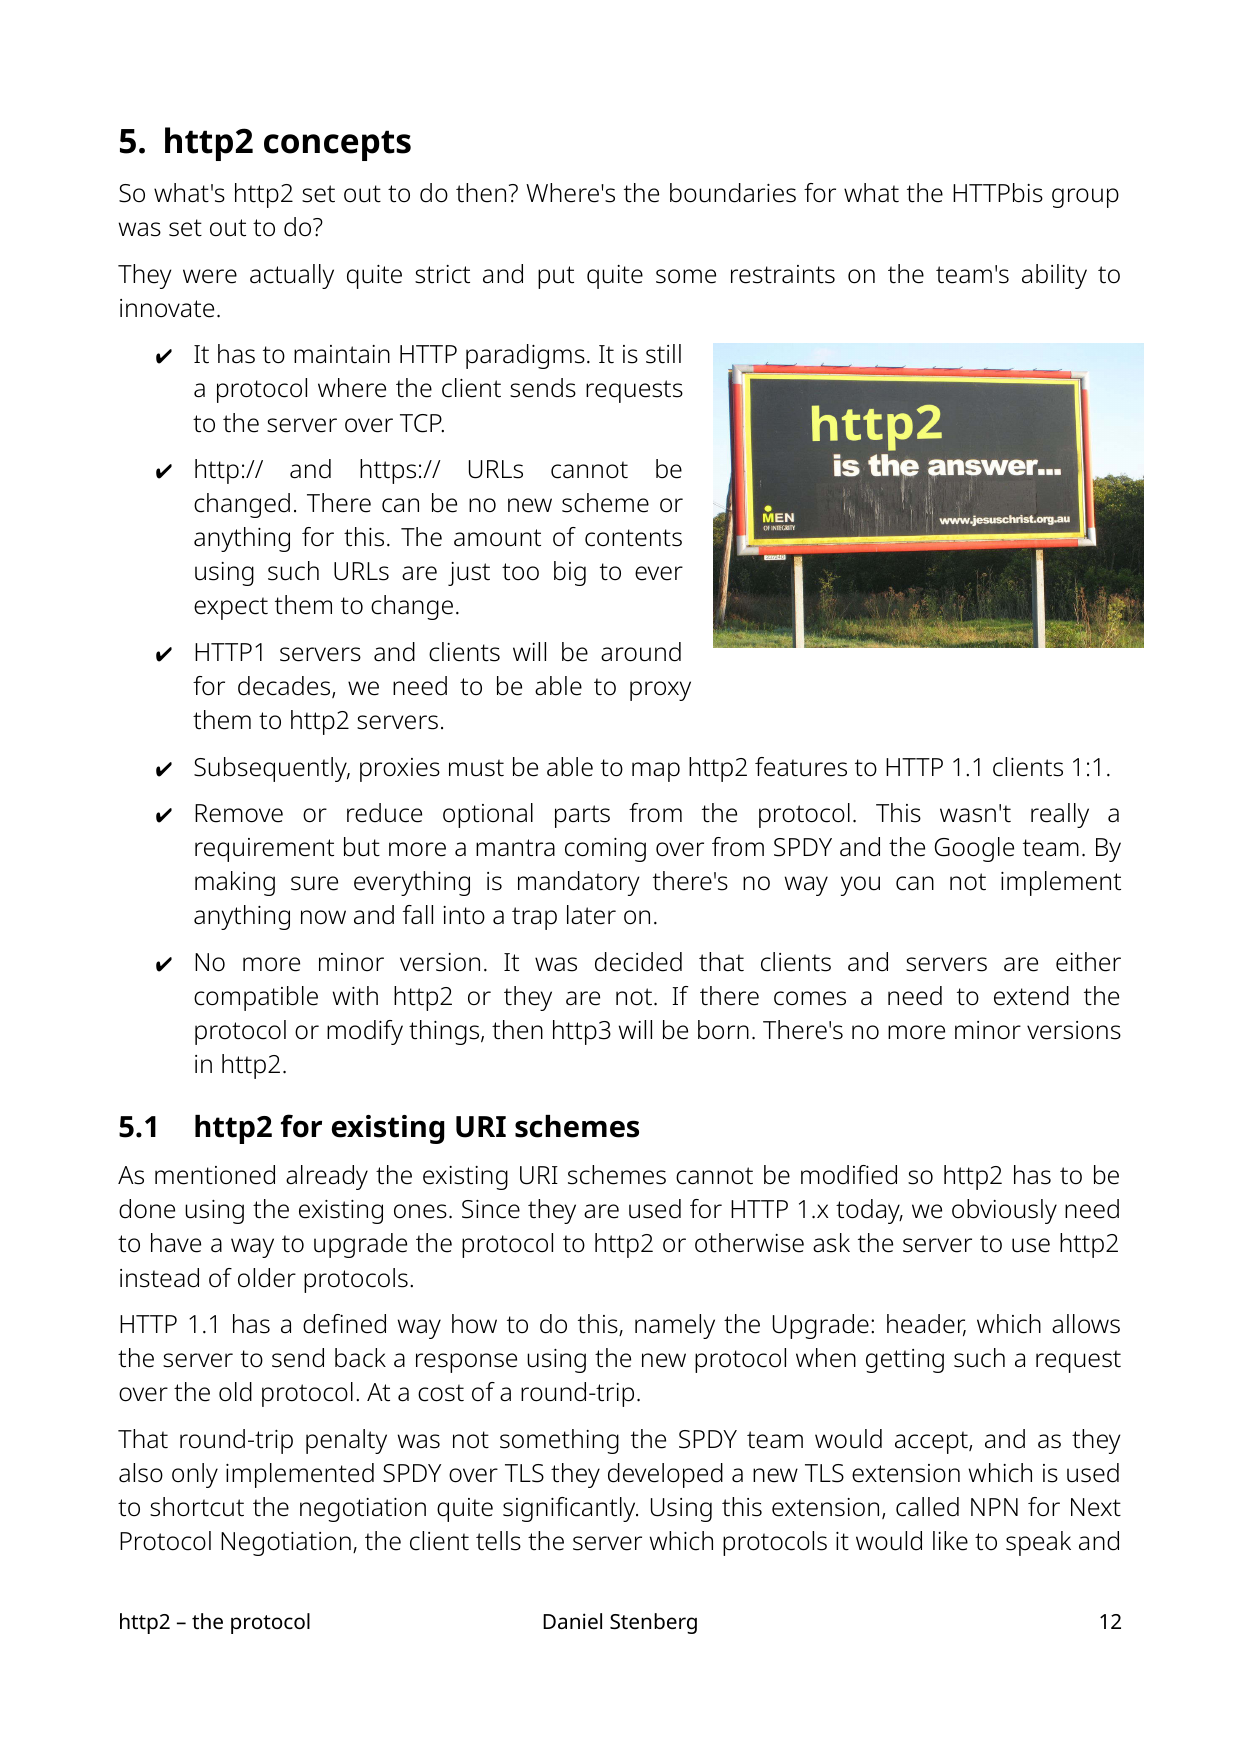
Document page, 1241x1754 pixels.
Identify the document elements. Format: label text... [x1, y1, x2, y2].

list No more minor version. It was decided that clients and servers are either compatible with http2 or they are not. If there comes a need to extend the protocol or modify things, then http3 will be born. There's no more minor versions in http2. [156, 944, 1122, 1081]
subtitle http2 for existing URI schemes [118, 1106, 1122, 1146]
text So what's http2 set out to do then? Where's the boundaries for what the HTTPbis group was set out to do? [118, 176, 1122, 244]
list http:// and https:// URLs cannot be changed. There can be no new scheme or anything for this. The amount of contents using such URLs are just too big to ever expect them to change. [156, 452, 713, 622]
subtitle http2 concepts [118, 118, 1122, 164]
list Subsequently, proxies must be able to map http2 features to HTTP 1.1 clients 1:1. [156, 749, 1122, 783]
list It has to maintain HTTP paradigms. It is still a protocol where the client sends requests to the server over TCP. [156, 337, 1122, 439]
text They were actually quite strict and put quite some restraints on the team's ability to innovate. [118, 256, 1122, 324]
text As mentioned already the existing URI schemes cannot be modified so http2 has to be done using the existing ones. Since they are used for HTTP 1.x today, we obviously need to have a way to upgrade the protocol to http2 or otherwise ask the server to use http2 instead of older protocols. [118, 1158, 1122, 1294]
text That round-trip penalty was not something the SPDY team would accept, and as they also only implemented SPDY over TLS they developed a new TLS extension which is used to shortcut the negotiation quite significantly. Using this extension, called NPN for Next Protocol Negotiation, the client tells the server which protocols it would like to speak and [118, 1421, 1122, 1558]
picture [713, 343, 1144, 648]
list Remove or reduce optional parts from the protocol. This wasn't really a requirement but more a mantra coming over from SPDY and the Google team. By making sure everything is mandatory there's no way you can not implement anything now and fall into a trap later on. [156, 796, 1122, 932]
text HTTP 1.1 has a defined way how to do this, namely the Upgrade: header, which allows the server to send back a response using the new protocol when getting such a request over the old protocol. At a cost of a round-trip. [118, 1307, 1122, 1409]
list HTTP1 servers and clients will be around for decades, we need to be able to proxy them to http2 servers. [156, 634, 1122, 737]
